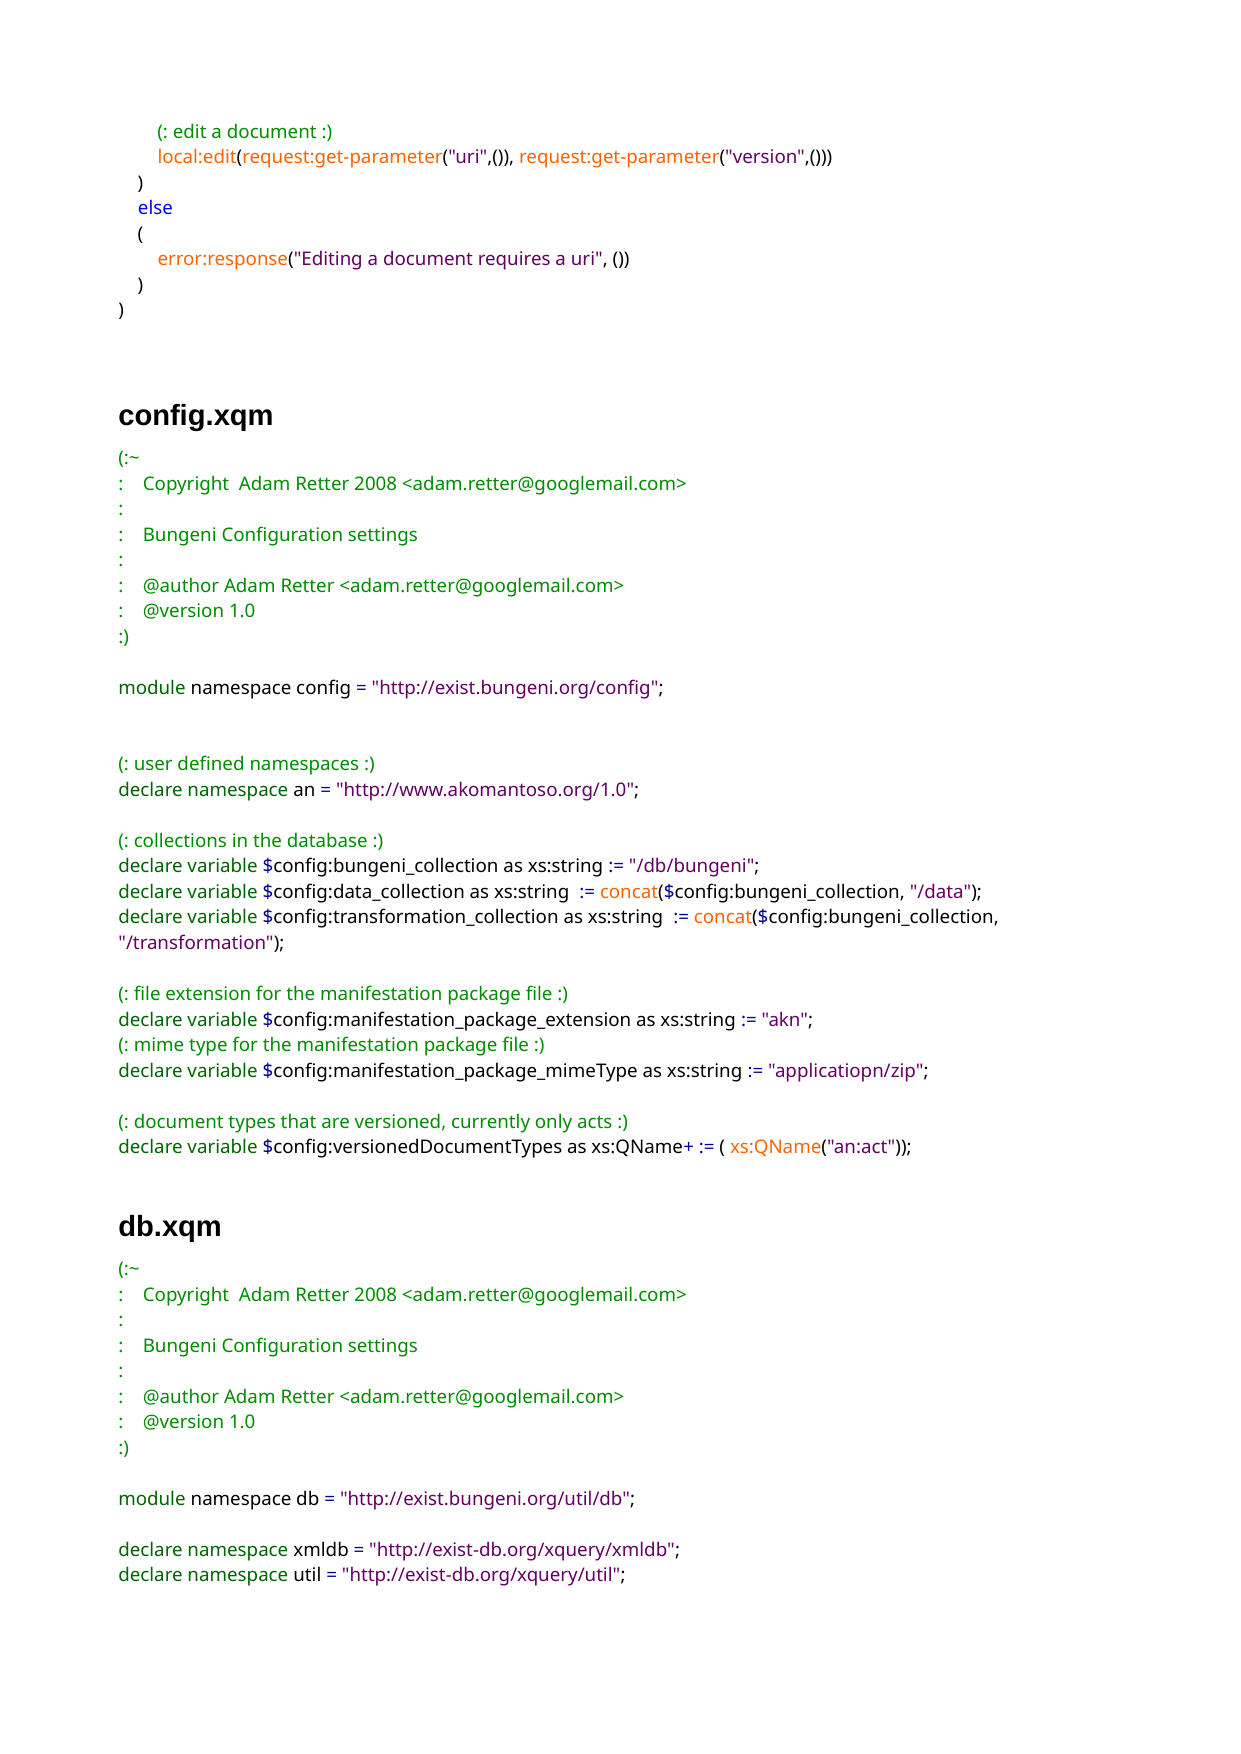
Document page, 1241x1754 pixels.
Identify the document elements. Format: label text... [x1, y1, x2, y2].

text : @author Adam Retter <adam.retter@googlemail.com> [118, 1383, 1122, 1409]
text (: user defined namespaces :) [118, 751, 1122, 776]
text ) [118, 271, 1122, 297]
text : @author Adam Retter <adam.retter@googlemail.com> [118, 572, 1122, 597]
text : [118, 1307, 1122, 1332]
text declare variable $config:manifestation_package_mimeType as xs:string := "applicatiopn/zip"; [118, 1057, 1122, 1082]
text local:edit(request:get-parameter("uri",()), request:get-parameter("version",())) [118, 144, 1122, 169]
text (: collections in the database :) [118, 827, 1122, 853]
text :) [118, 1434, 1122, 1460]
text declare variable $config:versionedDocumentTypes as xs:QName+ := ( xs:QName("an:act")); [118, 1133, 1122, 1159]
text : @version 1.0 [118, 597, 1122, 623]
text ) [118, 297, 1122, 322]
text declare namespace xmldb = "http://exist-db.org/xquery/xmldb"; [118, 1536, 1122, 1562]
text declare variable $config:transformation_collection as xs:string := concat($config:bungeni_collection, "/transformation"); [118, 904, 1122, 955]
text error:response("Editing a document requires a uri", ()) [118, 246, 1122, 271]
text declare namespace an = "http://www.akomantoso.org/1.0"; [118, 776, 1122, 802]
subtitle db.xqm [118, 1209, 1122, 1243]
text : Copyright Adam Retter 2008 <adam.retter@googlemail.com> [118, 470, 1122, 495]
text declare variable $config:manifestation_package_extension as xs:string := "akn"; [118, 1006, 1122, 1031]
text : Copyright Adam Retter 2008 <adam.retter@googlemail.com> [118, 1281, 1122, 1307]
text : [118, 546, 1122, 572]
text declare variable $config:data_collection as xs:string := concat($config:bungeni_collection, "/data"); [118, 878, 1122, 904]
text (:~ [118, 1256, 1122, 1281]
text : [118, 495, 1122, 521]
text (: document types that are versioned, currently only acts :) [118, 1108, 1122, 1133]
text (: mime type for the manifestation package file :) [118, 1031, 1122, 1057]
text else [118, 195, 1122, 220]
text ) [118, 169, 1122, 195]
text module namespace config = "http://exist.bungeni.org/config"; [118, 674, 1122, 699]
text : Bungeni Configuration settings [118, 521, 1122, 546]
text declare variable $config:bungeni_collection as xs:string := "/db/bungeni"; [118, 853, 1122, 878]
text declare namespace util = "http://exist-db.org/xquery/util"; [118, 1562, 1122, 1587]
text : @version 1.0 [118, 1409, 1122, 1434]
text module namespace db = "http://exist.bungeni.org/util/db"; [118, 1485, 1122, 1511]
text (:~ [118, 444, 1122, 470]
text ( [118, 220, 1122, 246]
text (: file extension for the manifestation package file :) [118, 980, 1122, 1006]
text (: edit a document :) [118, 118, 1122, 144]
subtitle config.xqm [118, 398, 1122, 432]
text : Bungeni Configuration settings [118, 1332, 1122, 1358]
text : [118, 1358, 1122, 1383]
text :) [118, 623, 1122, 648]
